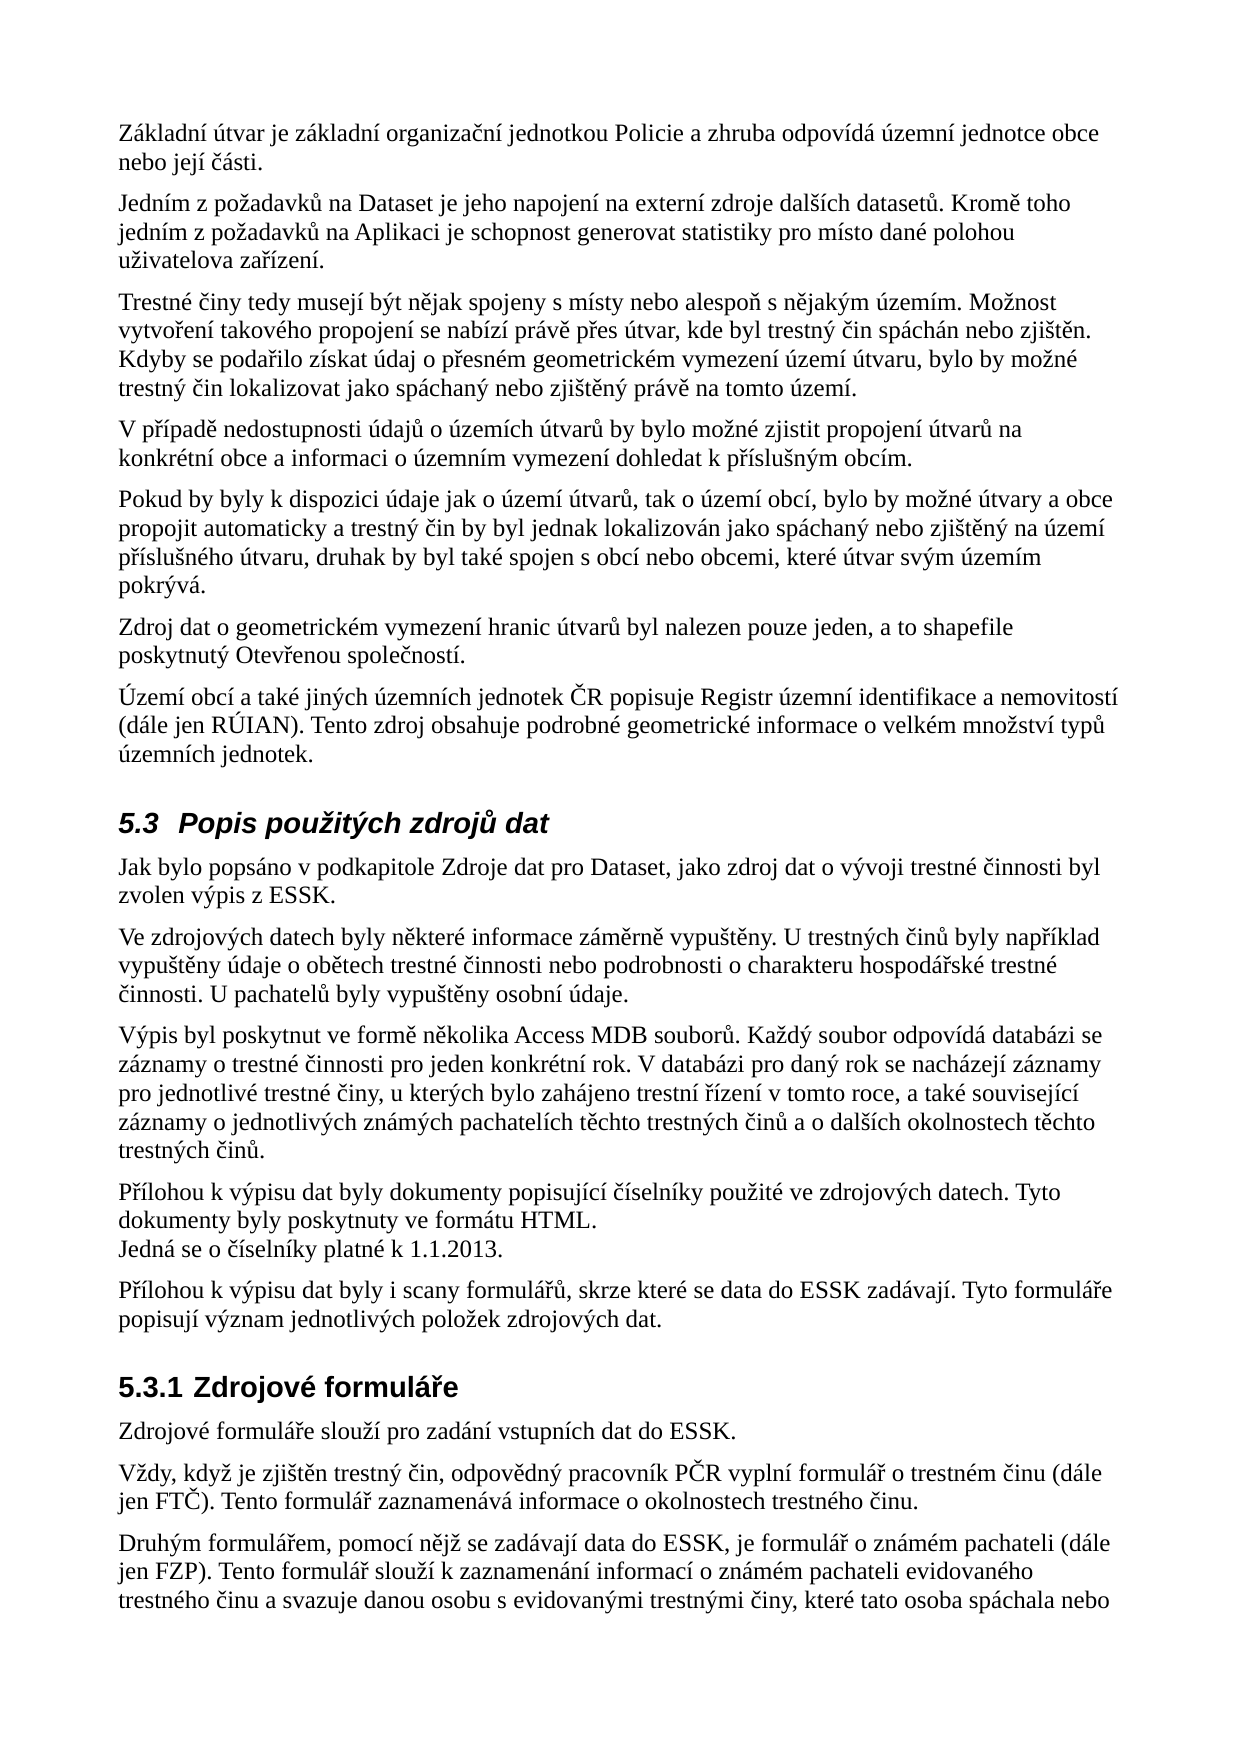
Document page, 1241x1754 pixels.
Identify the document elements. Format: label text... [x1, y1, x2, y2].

text Vždy, když je zjištěn trestný čin, odpovědný pracovník PČR vyplní formulář o trestném činu (dále jen FTČ). Tento formulář zaznamenává informace o okolnostech trestného činu. [118, 1458, 1122, 1515]
text Jak bylo popsáno v podkapitole Zdroje dat pro Dataset, jako zdroj dat o vývoji trestné činnosti byl zvolen výpis z ESSK. [118, 852, 1122, 909]
text Jedním z požadavků na Dataset je jeho napojení na externí zdroje dalších datasetů. Kromě toho jedním z požadavků na Aplikaci je schopnost generovat statistiky pro místo dané polohou uživatelova zařízení. [118, 188, 1122, 274]
text Přílohou k výpisu dat byly dokumenty popisující číselníky použité ve zdrojových datech. Tyto dokumenty byly poskytnuty ve formátu HTML. Jedná se o číselníky platné k 1.1.2013. [118, 1177, 1122, 1263]
subtitle Popis použitých zdrojů dat [118, 806, 1122, 839]
text Přílohou k výpisu dat byly i scany formulářů, skrze které se data do ESSK zadávají. Tyto formuláře popisují význam jednotlivých položek zdrojových dat. [118, 1275, 1122, 1333]
text Základní útvar je základní organizační jednotkou Policie a zhruba odpovídá územní jednotce obce nebo její části. [118, 118, 1122, 176]
text Ve zdrojových datech byly některé informace záměrně vypuštěny. U trestných činů byly například vypuštěny údaje o obětech trestné činnosti nebo podrobnosti o charakteru hospodářské trestné činnosti. U pachatelů byly vypuštěny osobní údaje. [118, 922, 1122, 1008]
text Výpis byl poskytnut ve formě několika Access MDB souborů. Každý soubor odpovídá databázi se záznamy o trestné činnosti pro jeden konkrétní rok. V databázi pro daný rok se nacházejí záznamy pro jednotlivé trestné činy, u kterých bylo zahájeno trestní řízení v tomto roce, a také související záznamy o jednotlivých známých pachatelích těchto trestných činů a o dalších okolnostech těchto trestných činů. [118, 1020, 1122, 1164]
text Druhým formulářem, pomocí nějž se zadávají data do ESSK, je formulář o známém pachateli (dále jen FZP). Tento formulář slouží k zaznamenání informací o známém pachateli evidovaného trestného činu a svazuje danou osobu s evidovanými trestnými činy, které tato osoba spáchala nebo [118, 1528, 1122, 1614]
text Pokud by byly k dispozici údaje jak o území útvarů, tak o území obcí, bylo by možné útvary a obce propojit automaticky a trestný čin by byl jednak lokalizován jako spáchaný nebo zjištěný na území příslušného útvaru, druhak by byl také spojen s obcí nebo obcemi, které útvar svým územím pokrývá. [118, 484, 1122, 599]
text Trestné činy tedy musejí být nějak spojeny s místy nebo alespoň s nějakým územím. Možnost vytvoření takového propojení se nabízí právě přes útvar, kde byl trestný čin spáchán nebo zjištěn. Kdyby se podařilo získat údaj o přesném geometrickém vymezení území útvaru, bylo by možné trestný čin lokalizovat jako spáchaný nebo zjištěný právě na tomto území. [118, 287, 1122, 402]
text Území obcí a také jiných územních jednotek ČR popisuje Registr územní identifikace a nemovitostí (dále jen RÚIAN). Tento zdroj obsahuje podrobné geometrické informace o velkém množství typů územních jednotek. [118, 682, 1122, 768]
subtitle Zdrojové formuláře [118, 1370, 1122, 1404]
text Zdroj dat o geometrickém vymezení hranic útvarů byl nalezen pouze jeden, a to shapefile poskytnutý Otevřenou společností. [118, 612, 1122, 669]
text V případě nedostupnosti údajů o územích útvarů by bylo možné zjistit propojení útvarů na konkrétní obce a informaci o územním vymezení dohledat k příslušným obcím. [118, 414, 1122, 472]
text Zdrojové formuláře slouží pro zadání vstupních dat do ESSK. [118, 1416, 1122, 1445]
